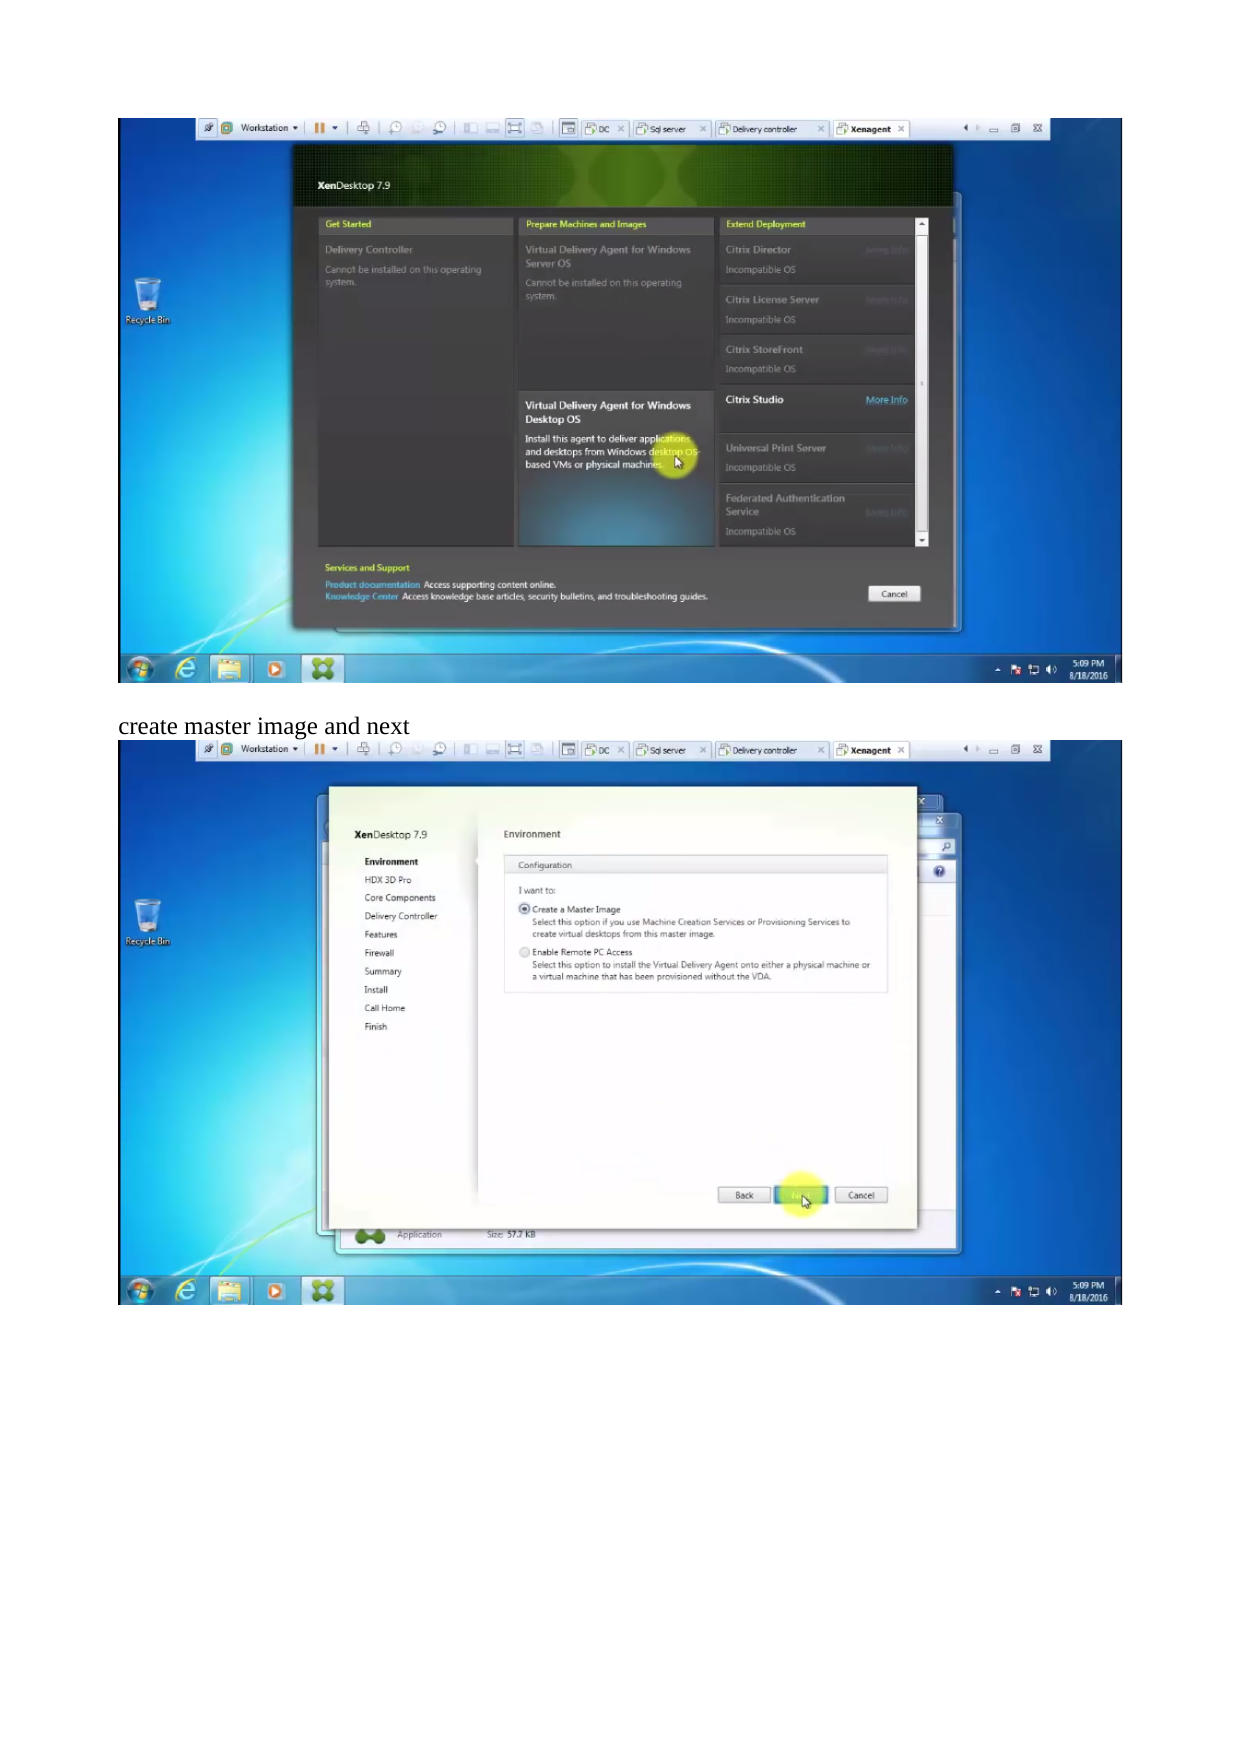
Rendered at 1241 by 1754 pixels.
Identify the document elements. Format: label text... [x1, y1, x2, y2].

picture [118, 118, 1123, 683]
text create master image and next [118, 711, 1122, 740]
picture [118, 740, 1123, 1305]
